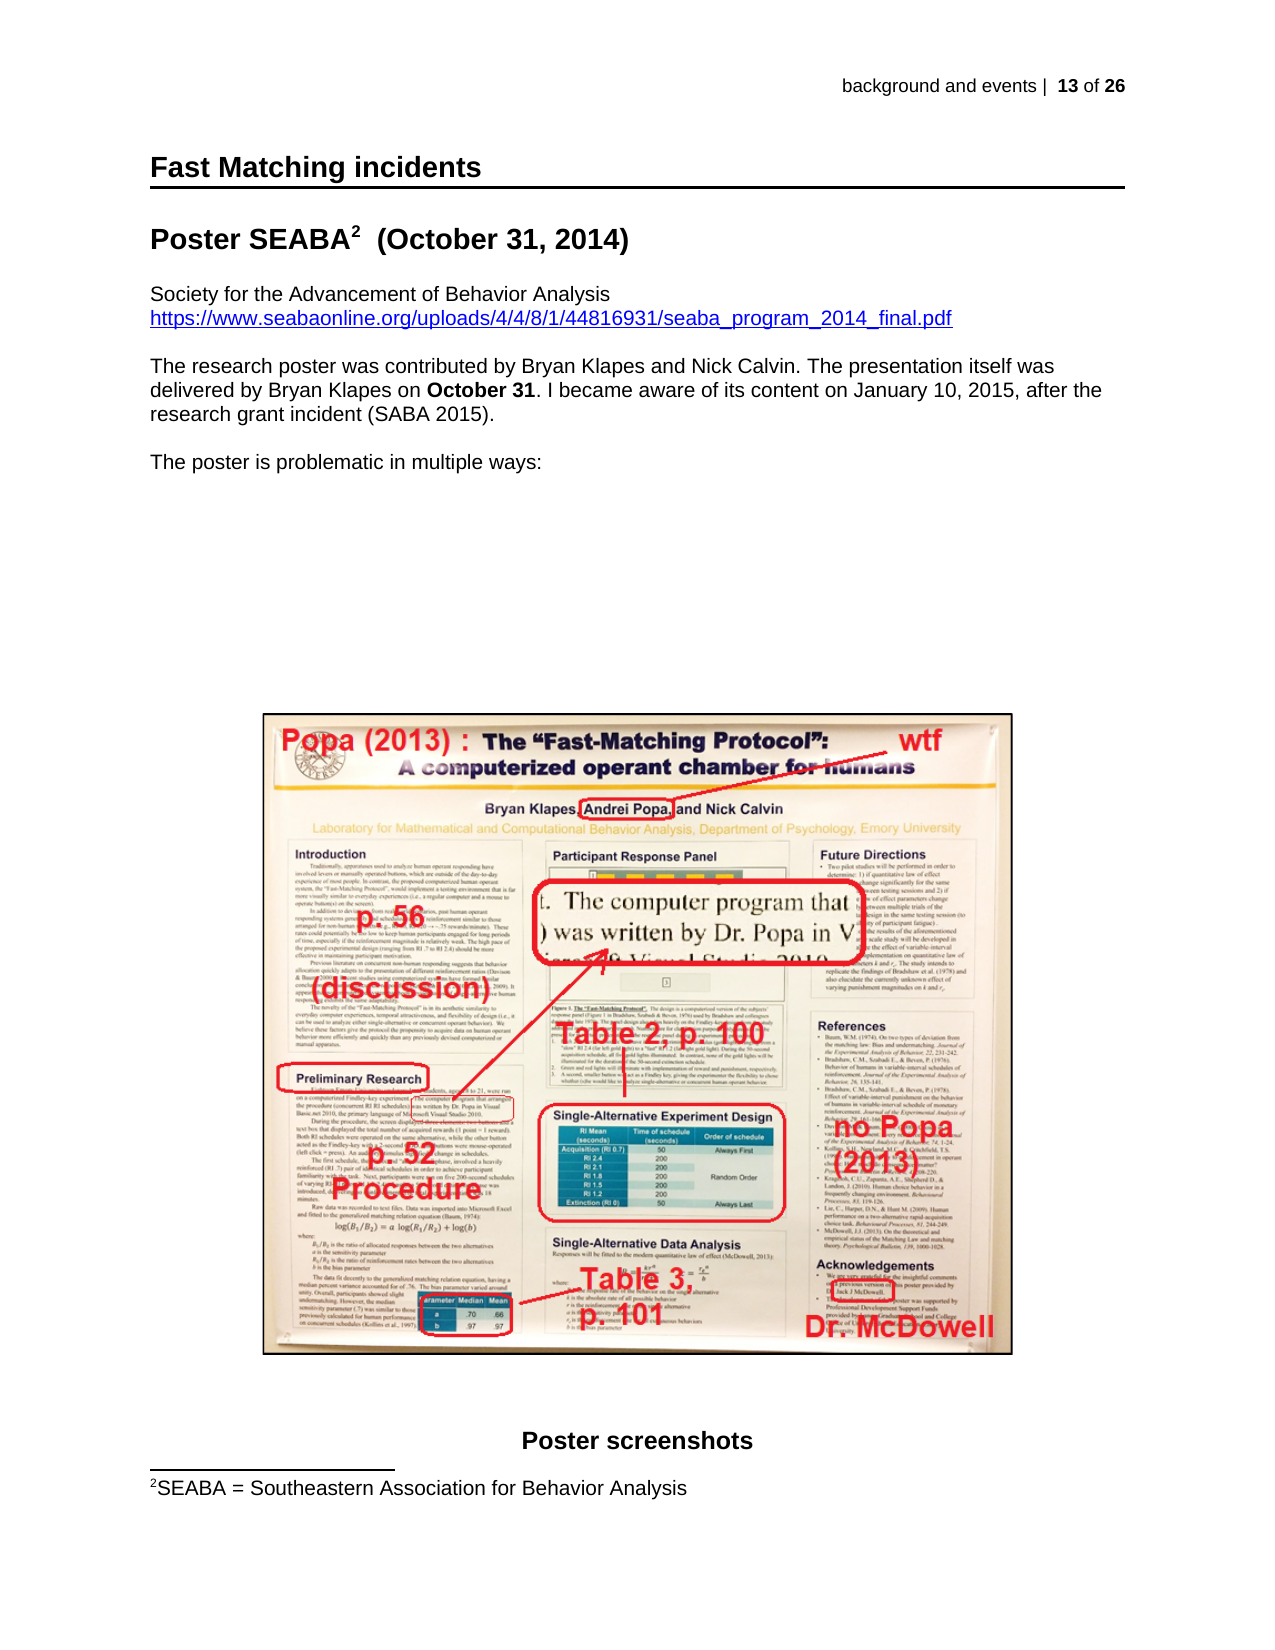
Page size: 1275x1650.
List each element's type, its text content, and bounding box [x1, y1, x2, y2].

subtitle Poster SEABA (October 31, 2014) [150, 222, 1125, 255]
text The research poster was contributed by Bryan Klapes and Nick Calvin. The presentation itself was delivered by Bryan Klapes on October 31. I became aware of its content on January 10, 2015, after the research grant incident (SABA 2015). [150, 354, 1125, 426]
text Poster screenshots [150, 1426, 1125, 1455]
text Society for the Advancement of Behavior Analysis [150, 282, 1125, 306]
text SEABA = Southeastern Association for Behavior Analysis [150, 1476, 1125, 1500]
picture [262, 713, 1013, 1355]
subtitle Fast Matching incidents [150, 150, 1125, 186]
text The poster is problematic in multiple ways: [150, 450, 1125, 474]
text https://www.seabaonline.org/uploads/4/4/8/1/44816931/seaba_program_2014_final.pdf [150, 306, 1125, 330]
